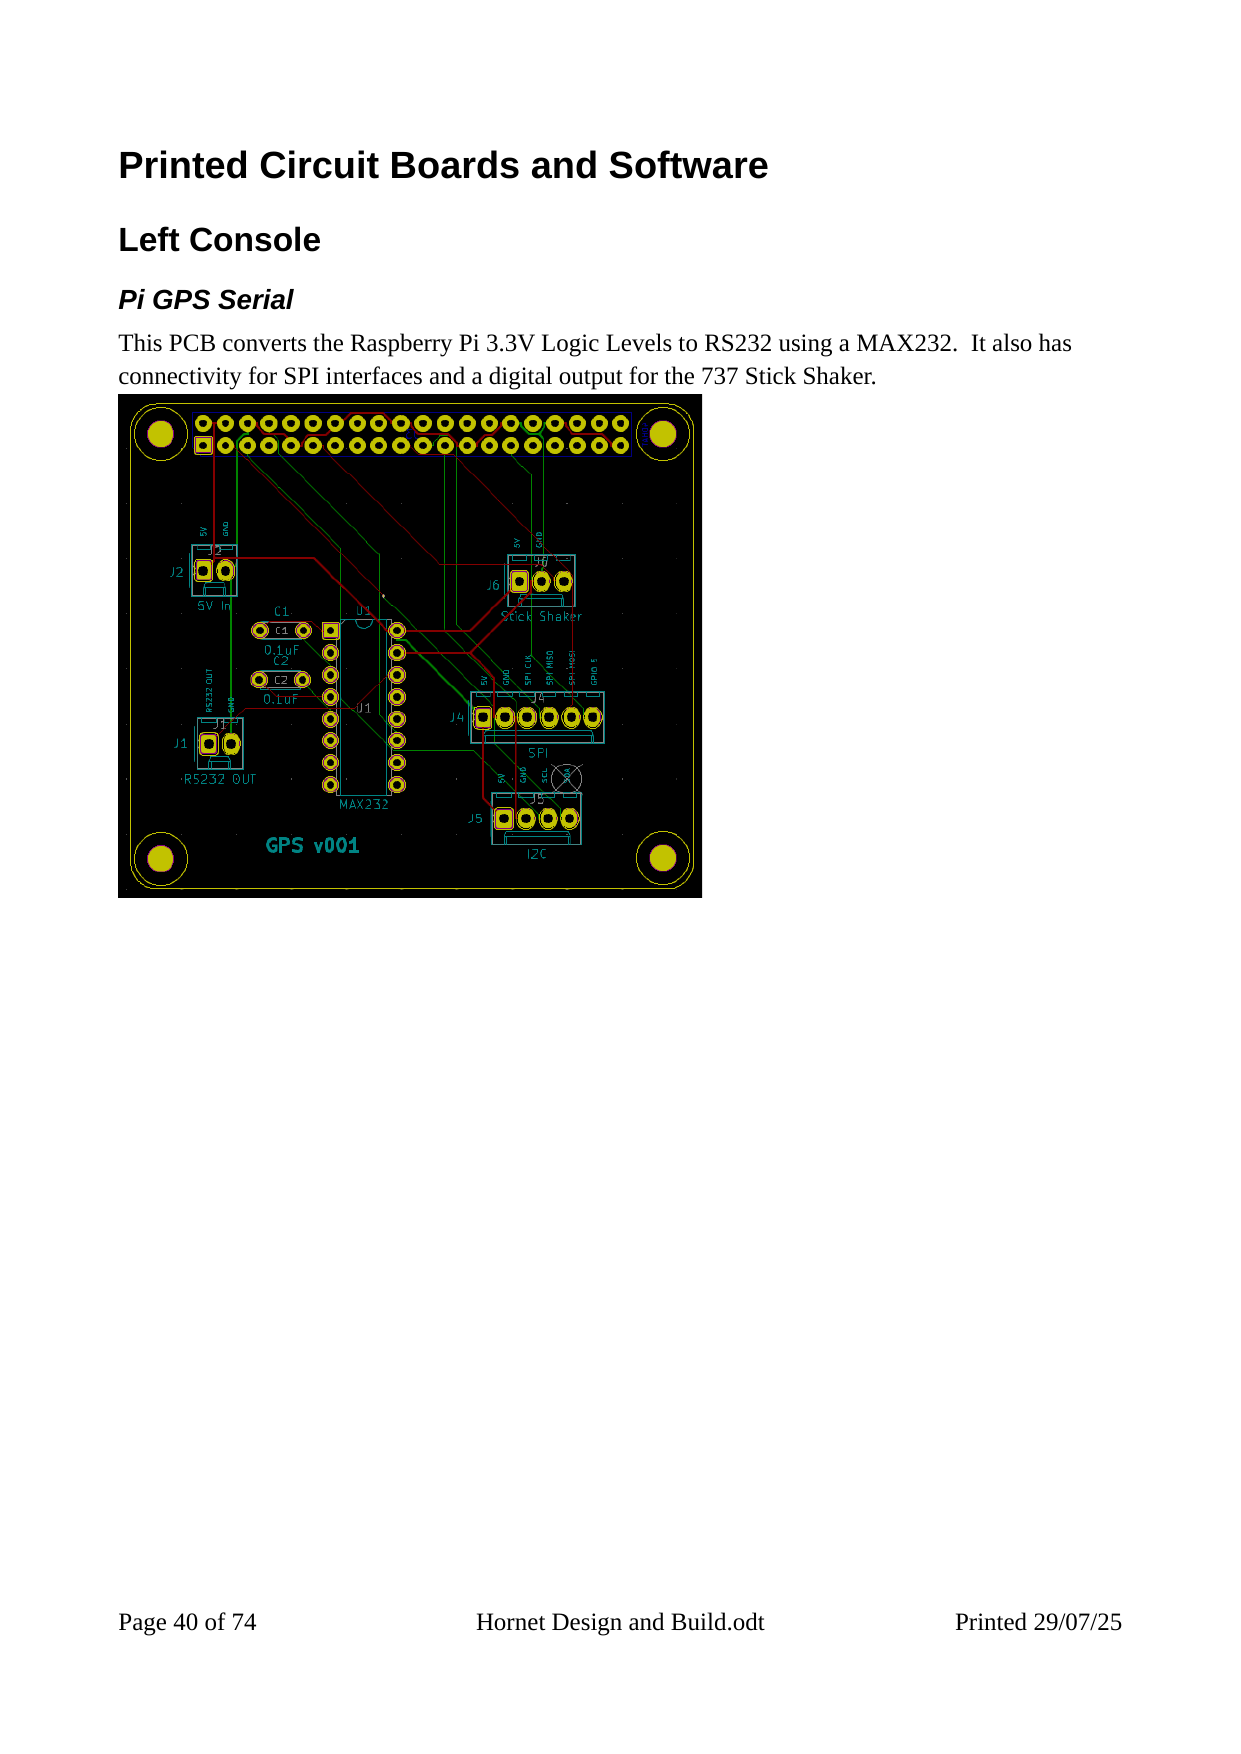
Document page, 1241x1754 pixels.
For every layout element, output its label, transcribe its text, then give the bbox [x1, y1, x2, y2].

subtitle Pi GPS Serial [118, 284, 1122, 316]
subtitle Printed Circuit Boards and Software [118, 143, 1122, 187]
subtitle Left Console [118, 220, 1122, 259]
picture [118, 394, 703, 898]
text This PCB converts the Raspberry Pi 3.3V Logic Levels to RS232 using a MAX232. It also has connectivity for SPI interfaces and a digital output for the 737 Stick Shaker. [118, 328, 1122, 390]
